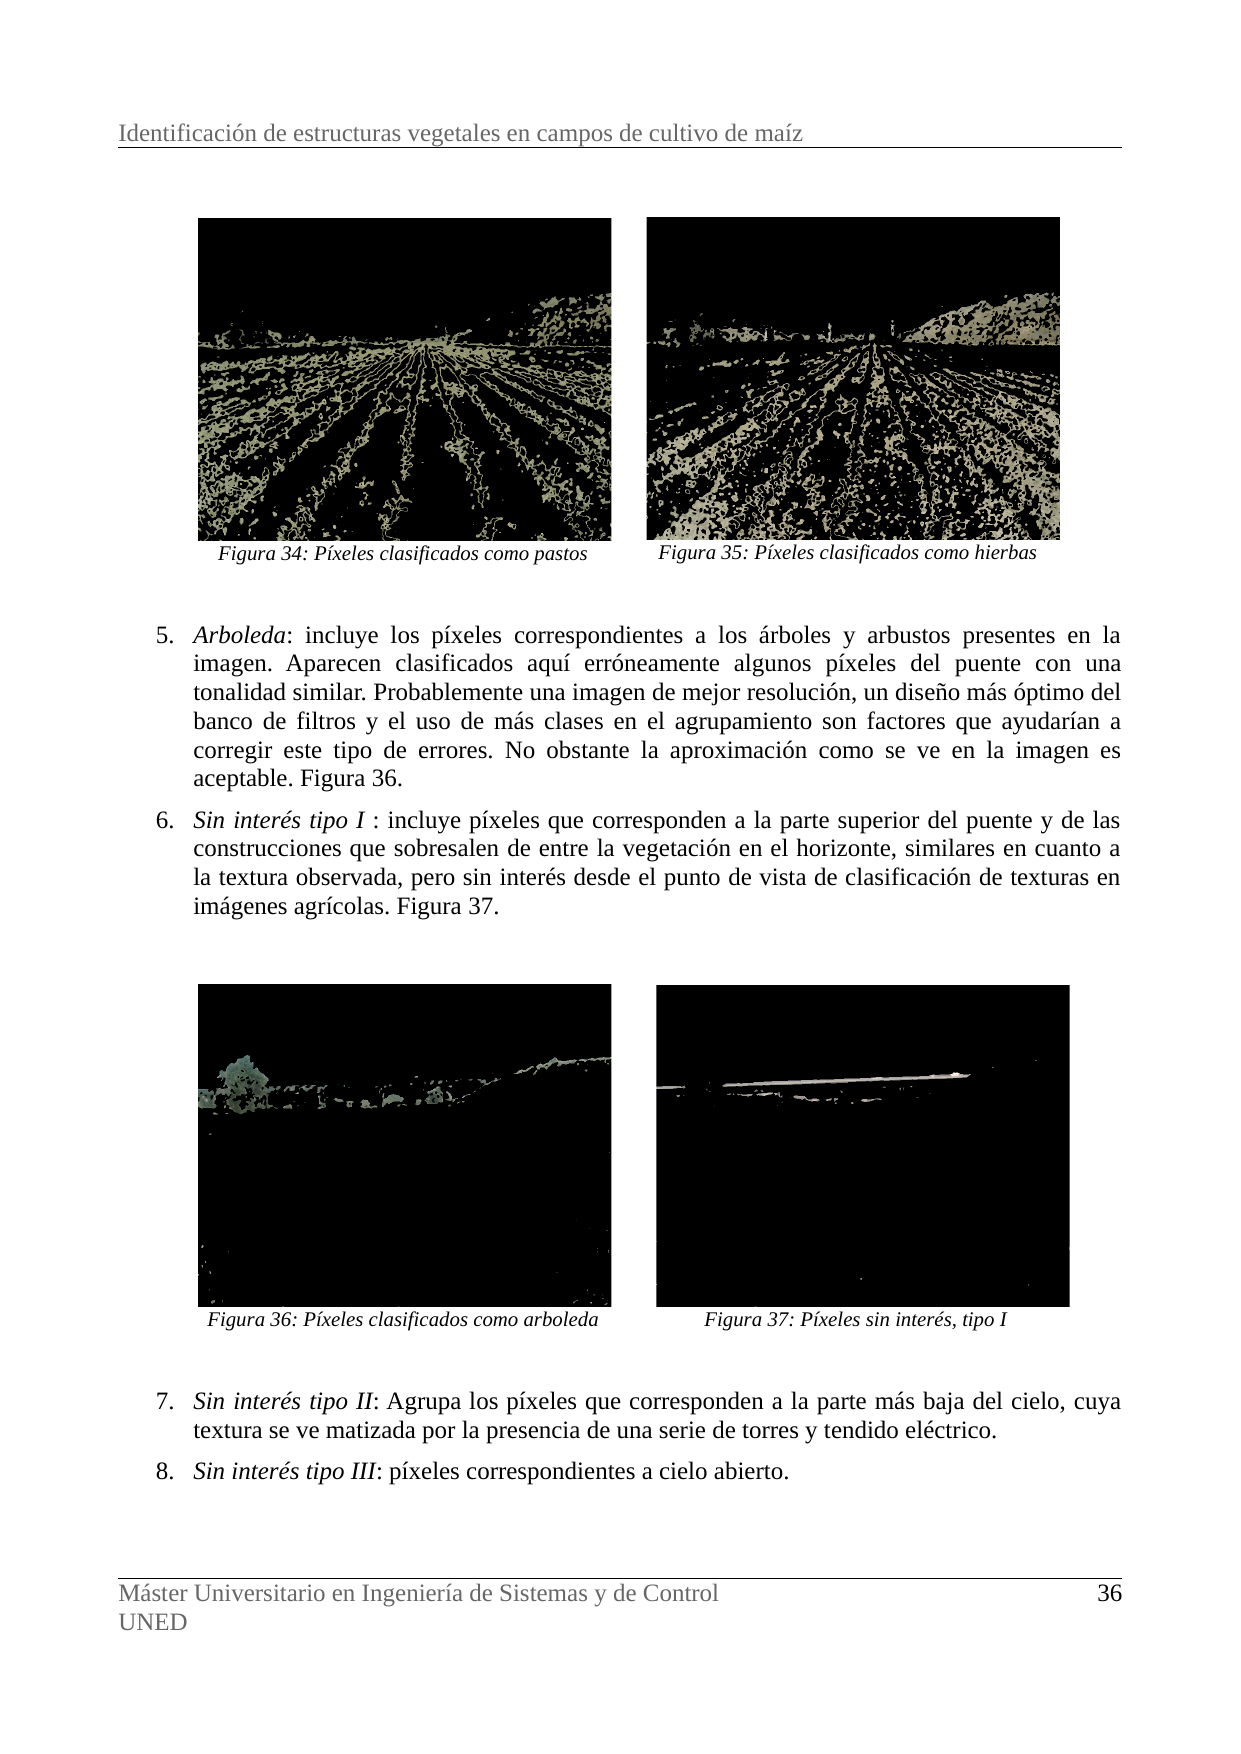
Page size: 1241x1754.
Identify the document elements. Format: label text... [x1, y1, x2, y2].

picture [198, 218, 612, 541]
picture [646, 217, 1060, 540]
list Sin interés tipo II: Agrupa los píxeles que corresponden a la parte más baja del cielo, cuya textura se ve matizada por la presencia de una serie de torres y tendido eléctrico. [156, 1386, 1122, 1443]
text Figura 36: Píxeles clasificados como arboleda [198, 1307, 610, 1331]
list Sin interés tipo I : incluye píxeles que corresponden a la parte superior del puente y de las construcciones que sobresalen de entre la vegetación en el horizonte, similares en cuanto a la textura observada, pero sin interés desde el punto de vista de clasificación de texturas en imágenes agrícolas. Figura 37. [156, 805, 1122, 920]
text Figura 37: Píxeles sin interés, tipo I [641, 988, 1072, 1331]
list Sin interés tipo III: píxeles correspondientes a cielo abierto. [156, 1456, 1122, 1485]
list Arboleda: incluye los píxeles correspondientes a los árboles y arbustos presentes en la imagen. Aparecen clasificados aquí erróneamente algunos píxeles del puente con una tonalidad similar. Probablemente una imagen de mejor resolución, un diseño más óptimo del banco de filtros y el uso de más clases en el agrupamiento son factores que ayudarían a corregir este tipo de errores. No obstante la aproximación como se ve en la imagen es aceptable. Figura 36. [156, 259, 1122, 792]
picture [656, 985, 1070, 1307]
text [198, 213, 609, 218]
text Figura 35: Píxeles clasificados como hierbas [623, 220, 1074, 564]
text Figura 34: Píxeles clasificados como pastos [198, 541, 609, 565]
picture [198, 984, 612, 1307]
